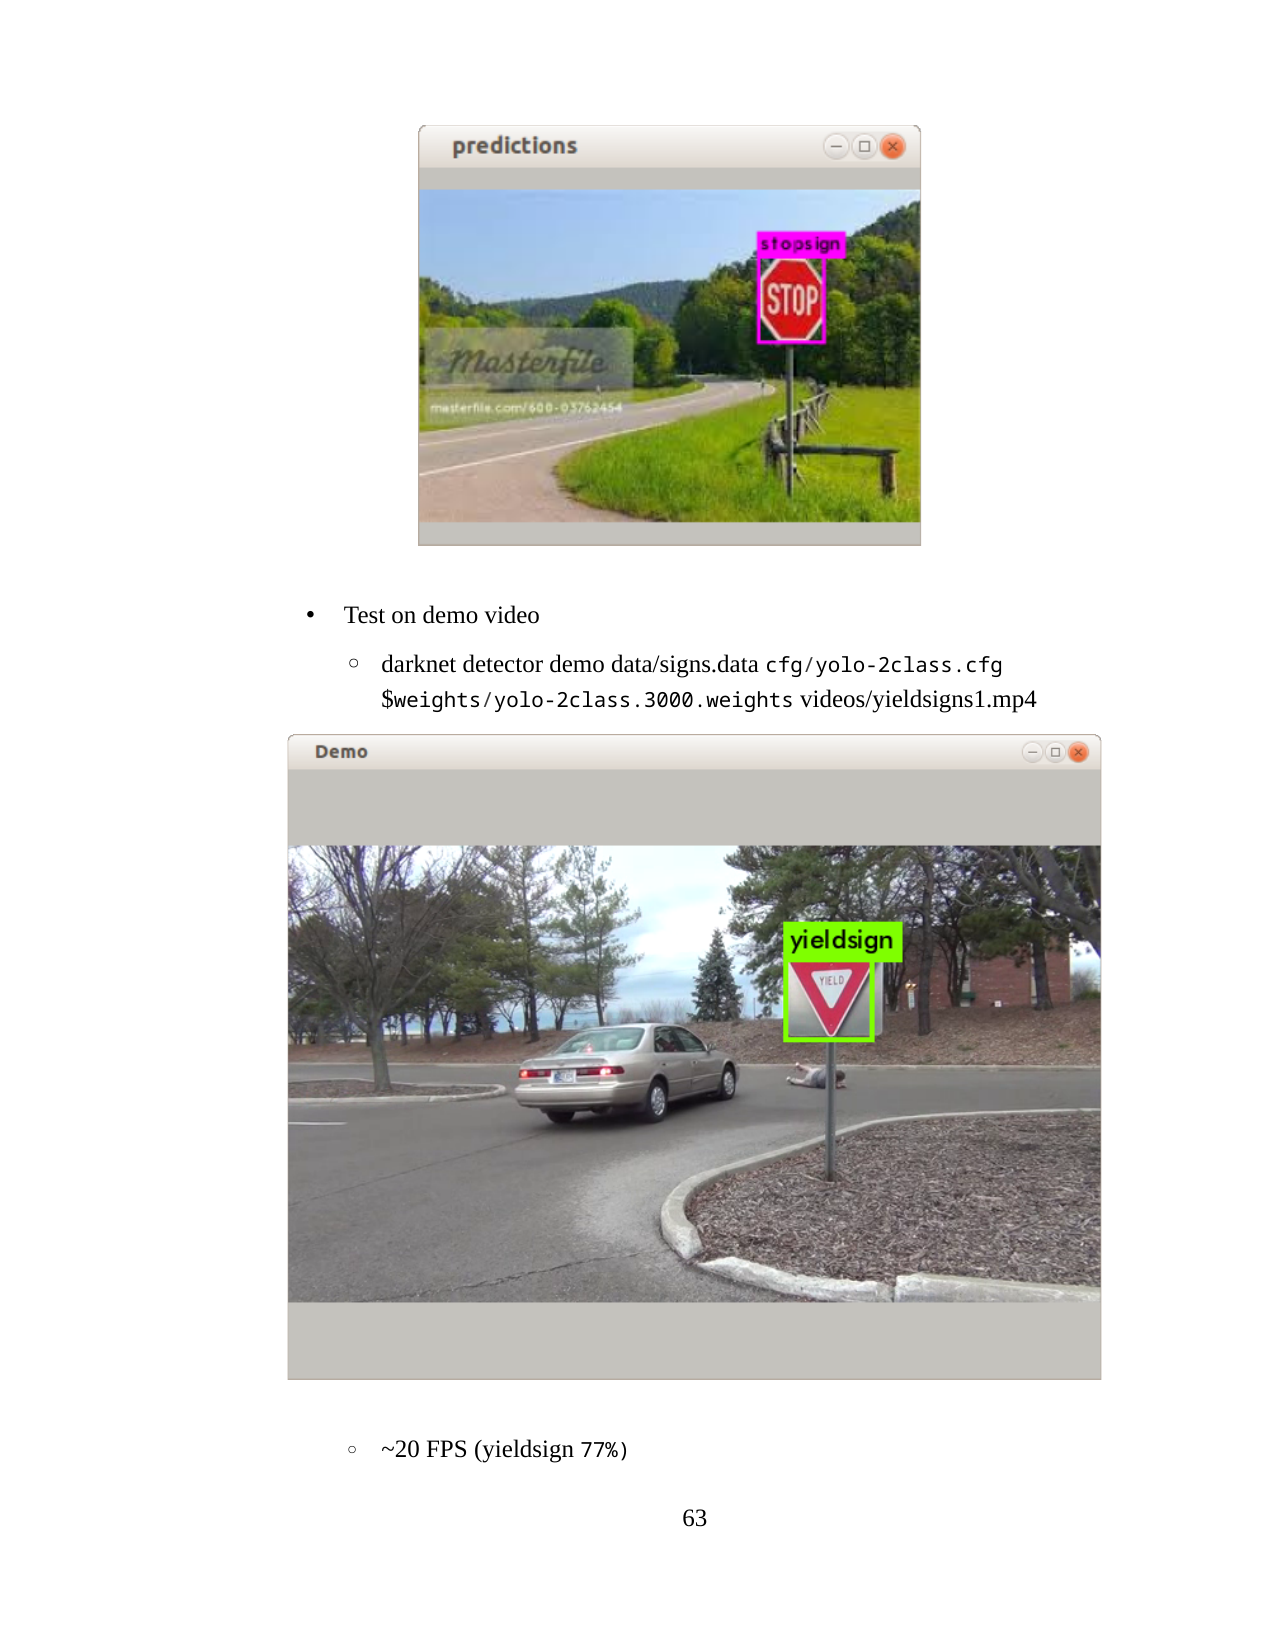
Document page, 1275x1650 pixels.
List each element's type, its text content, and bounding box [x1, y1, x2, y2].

list Test on demo video [306, 600, 1158, 629]
picture [287, 734, 1102, 1380]
list darknet detector demo data/signs.data cfg/yolo-2class.cfg $weights/yolo-2class.3000.weights videos/yieldsigns1.mp4 [344, 649, 1158, 714]
list ~20 FPS (yieldsign 77%) [344, 1434, 1158, 1464]
picture [418, 125, 922, 546]
